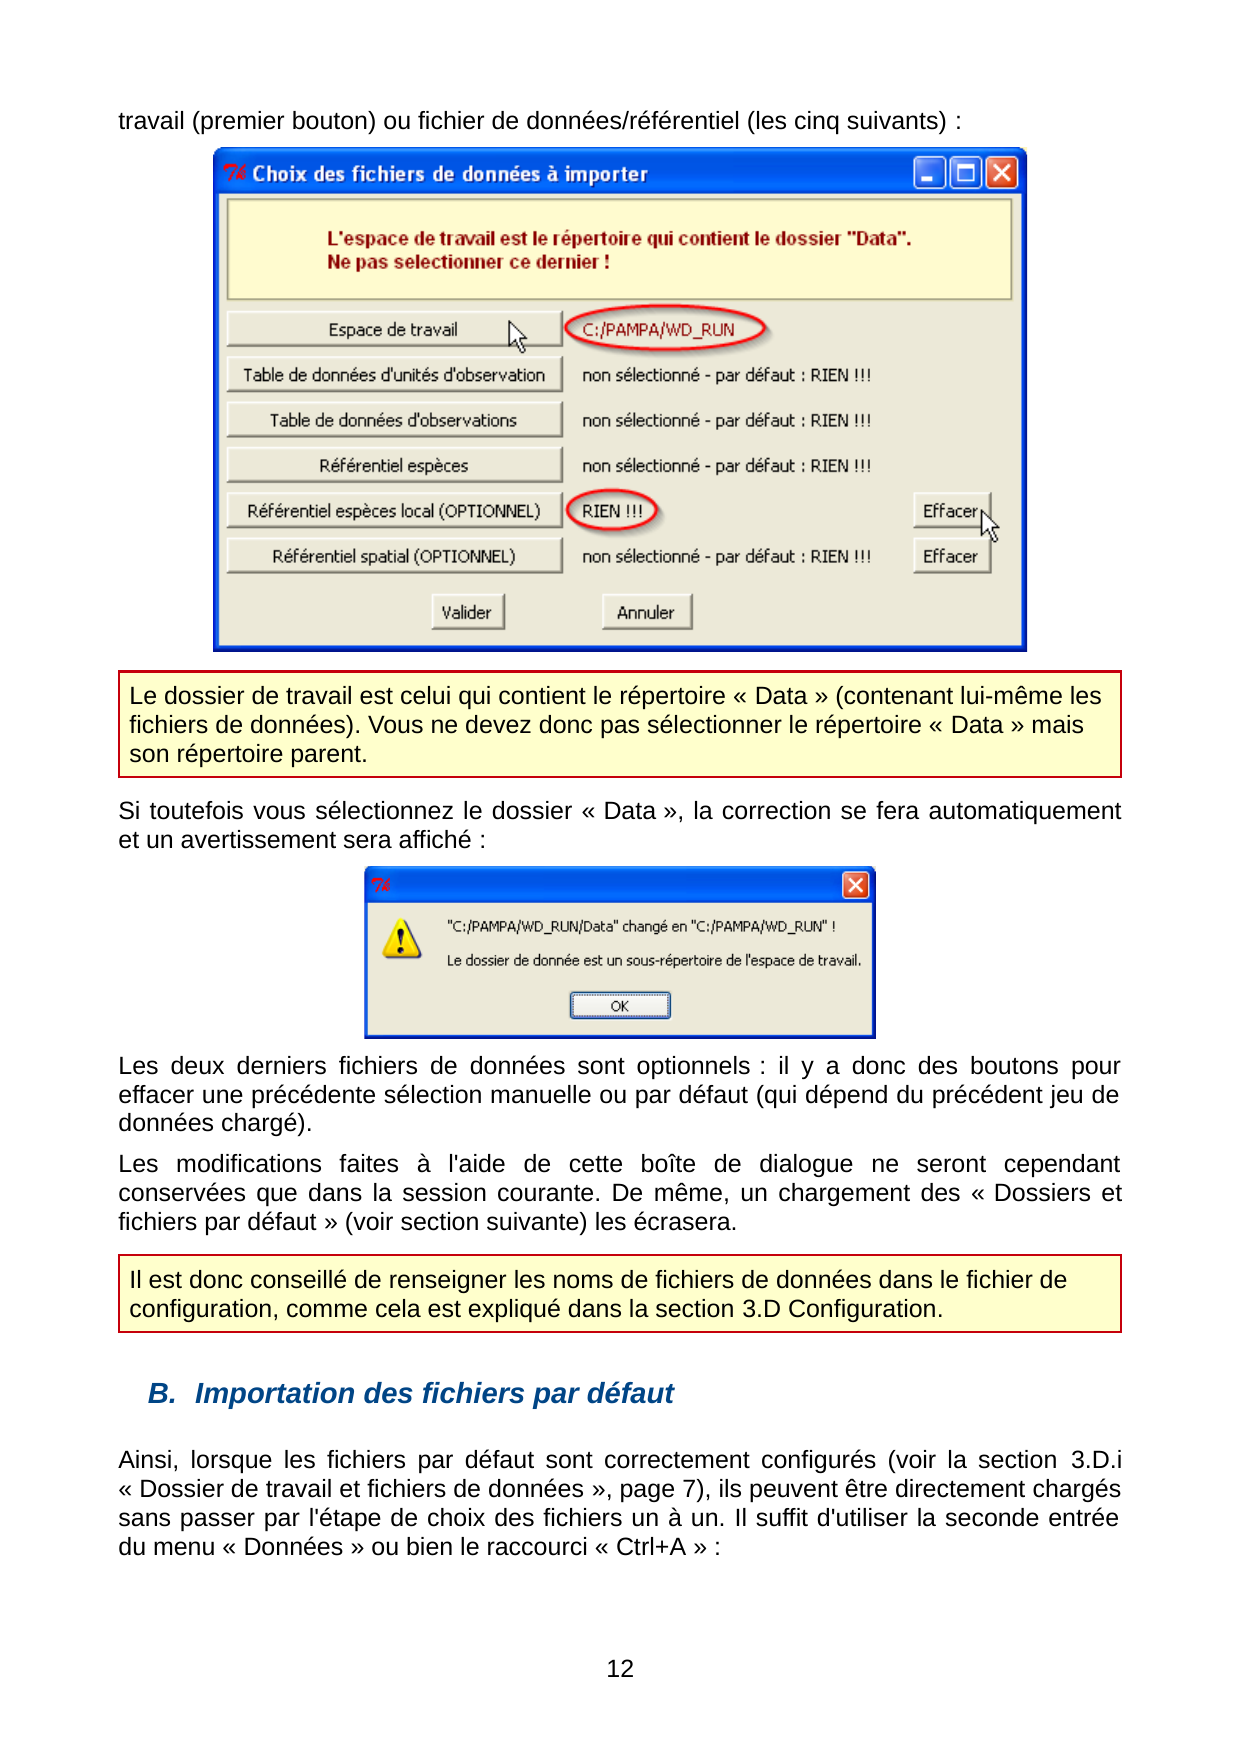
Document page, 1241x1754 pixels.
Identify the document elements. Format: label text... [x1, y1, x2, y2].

picture [213, 147, 1028, 652]
text Le dossier de travail est celui qui contient le répertoire « Data » (contenant lui-même les fichiers de données). Vous ne devez donc pas sélectionner le répertoire « Data » mais son répertoire parent. [120, 673, 1120, 776]
subtitle Importation des fichiers par défaut [148, 1376, 1122, 1409]
text Il est donc conseillé de renseigner les noms de fichiers de données dans le fichier de configuration, comme cela est expliqué dans la section 3.D Configuration. [120, 1256, 1120, 1331]
text Les deux derniers fichiers de données sont optionnels : il y a donc des boutons pour effacer une précédente sélection manuelle ou par défaut (qui dépend du précédent jeu de données chargé). [118, 1051, 1122, 1137]
text Les modifications faites à l'aide de cette boîte de dialogue ne seront cependant conservées que dans la session courante. De même, un chargement des « Dossiers et fichiers par défaut » (voir section suivante) les écrasera. [118, 1149, 1122, 1236]
text travail (premier bouton) ou fichier de données/référentiel (les cinq suivants) : [118, 106, 1122, 135]
text Ainsi, lorsque les fichiers par défaut sont correctement configurés (voir la section 3.D.i « Dossier de travail et fichiers de données », page 7), ils peuvent être directement chargés sans passer par l'étape de choix des fichiers un à un. Il suffit d'utiliser la seconde entrée du menu « Données » ou bien le raccourci « Ctrl+A » : [118, 1445, 1122, 1560]
text Si toutefois vous sélectionnez le dossier « Data », la correction se fera automatiquement et un avertissement sera affiché : [118, 796, 1122, 854]
picture [364, 866, 876, 1039]
